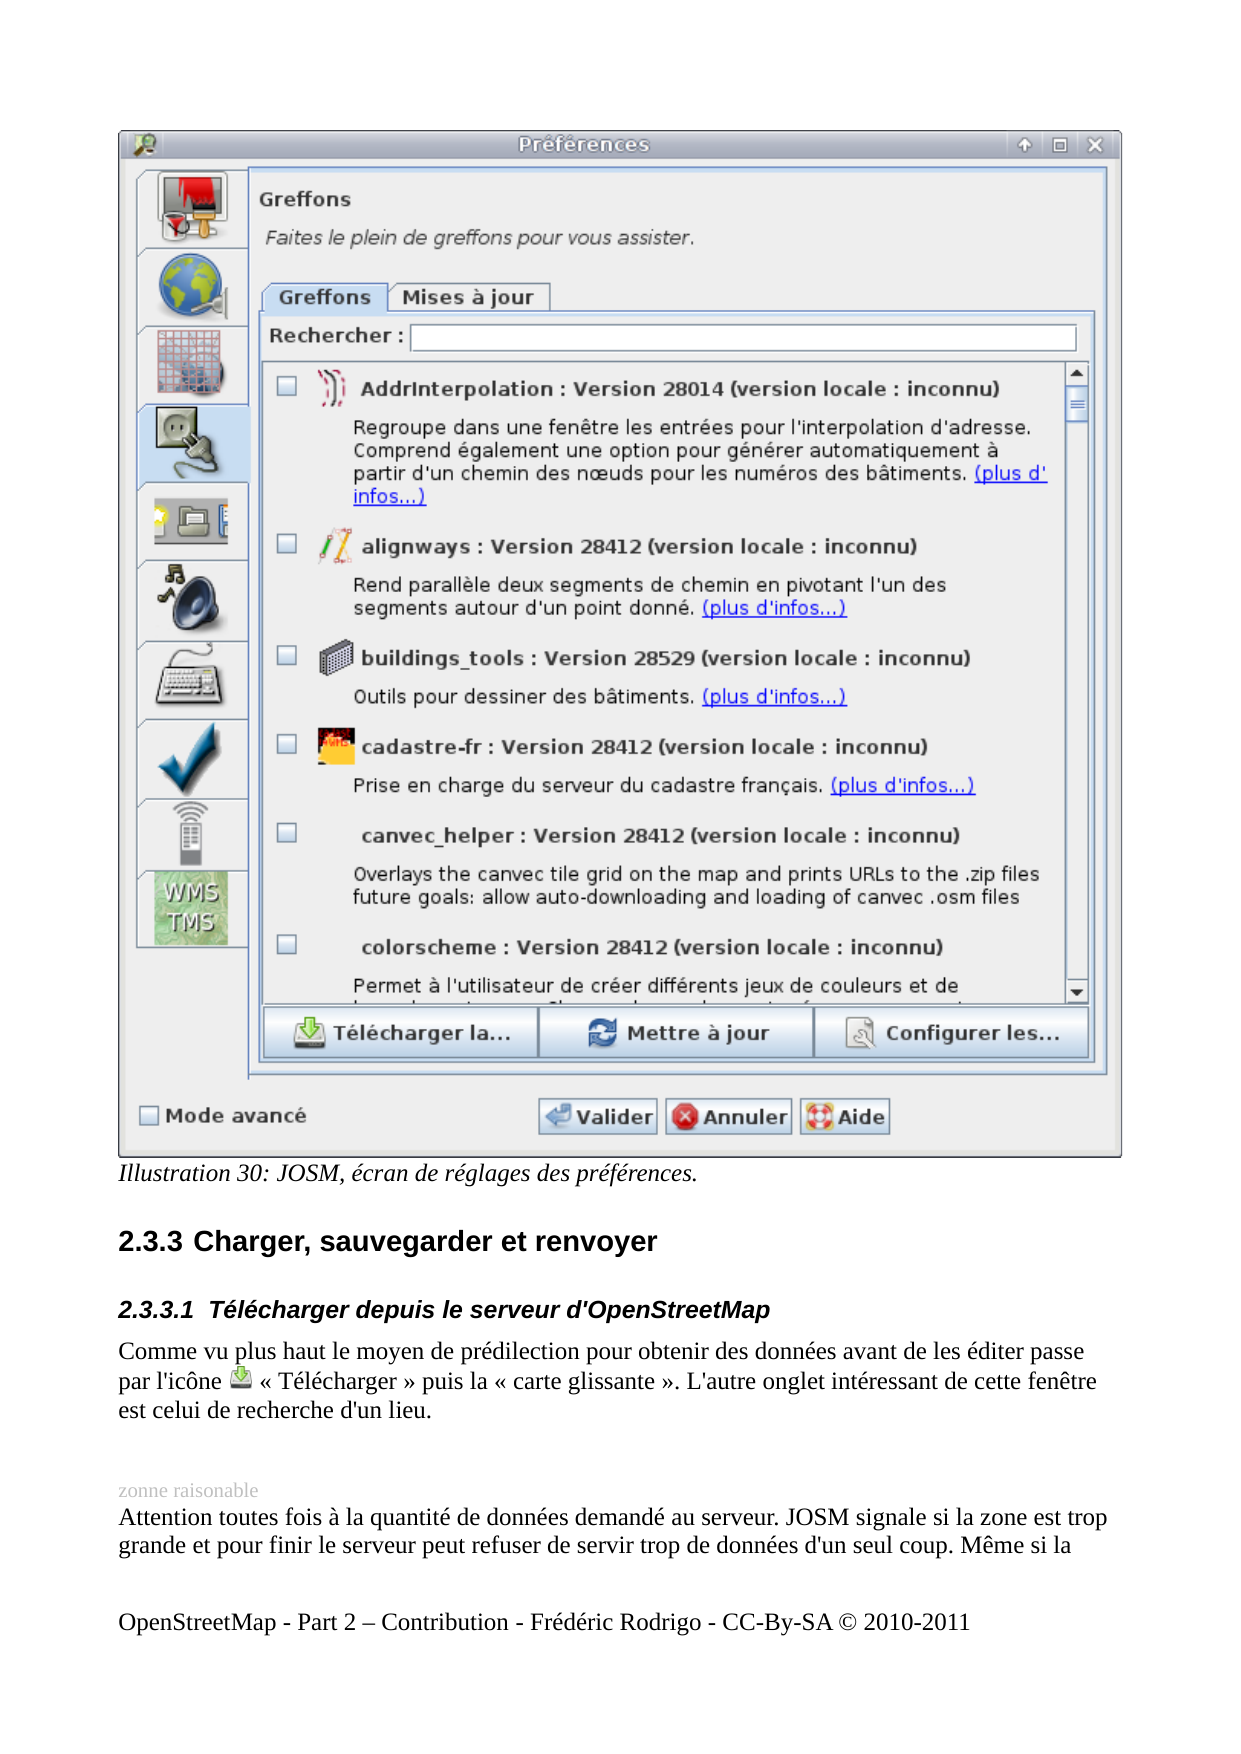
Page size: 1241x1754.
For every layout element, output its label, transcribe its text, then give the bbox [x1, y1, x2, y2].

subtitle Charger, sauvegarder et renvoyer [118, 1224, 1122, 1257]
subtitle Télécharger depuis le serveur d'OpenStreetMap [118, 1295, 1122, 1323]
text zonne raisonable [118, 1477, 1122, 1502]
text Illustration 30: JOSM, écran de réglages des préférences. [118, 131, 1144, 1186]
picture [118, 130, 1123, 1158]
picture [228, 1364, 253, 1390]
text Attention toutes fois à la quantité de données demandé au serveur. JOSM signale si la zone est trop grande et pour finir le serveur peut refuser de servir trop de données d'un seul coup. Même si la [118, 1502, 1122, 1559]
text Comme vu plus haut le moyen de prédilection pour obtenir des données avant de les éditer passe par l'icône « Télécharger » puis la « carte glissante ». L'autre onglet intéressant de cette fenêtre est celui de recherche d'un lieu. [118, 1336, 1122, 1424]
